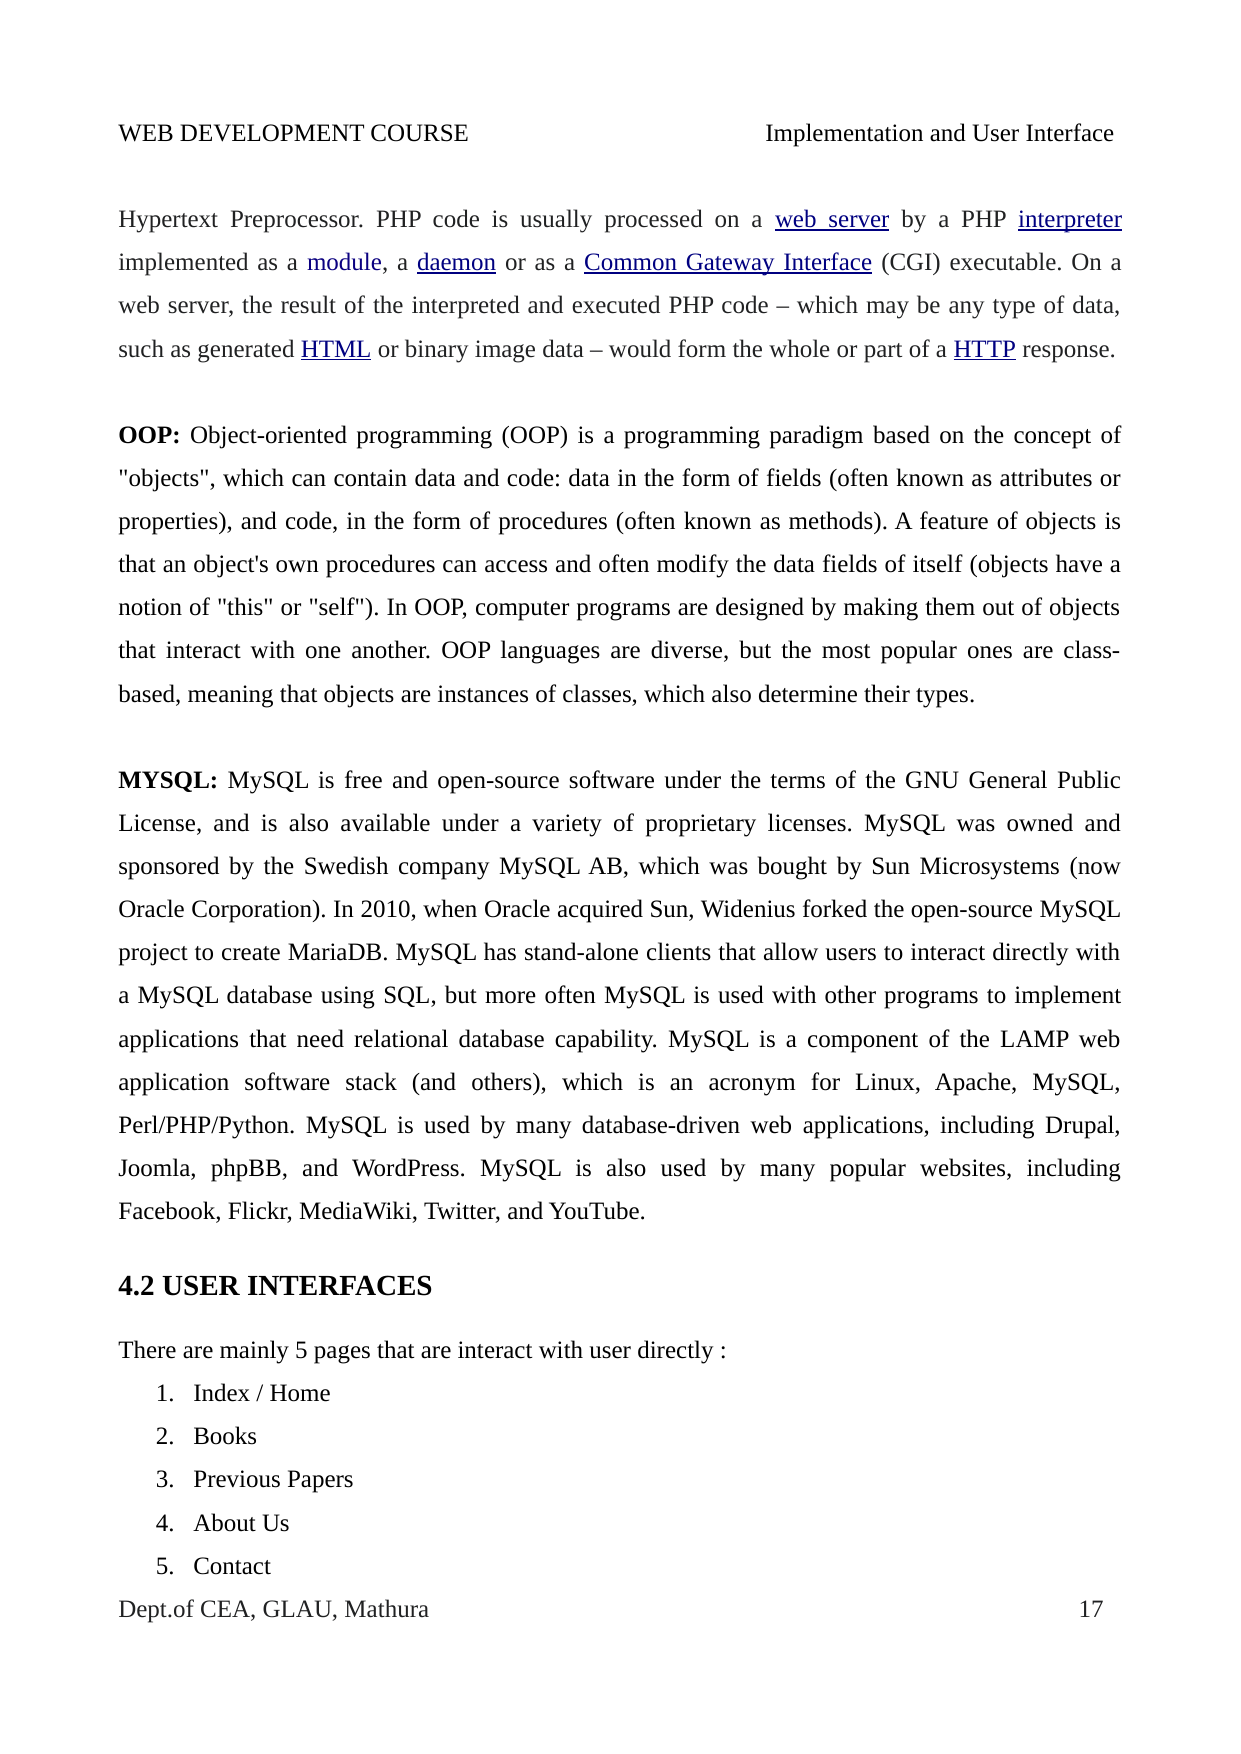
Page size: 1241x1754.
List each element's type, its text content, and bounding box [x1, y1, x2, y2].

text Dept.of CEA, GLAU, Mathura 17 [118, 1594, 1122, 1623]
list Contact [156, 1551, 1122, 1579]
text There are mainly 5 pages that are interact with user directly : [118, 1335, 1122, 1364]
text MYSQL: MySQL is free and open-source software under the terms of the GNU General Public License, and is also available under a variety of proprietary licenses. MySQL was owned and sponsored by the Swedish company MySQL AB, which was bought by Sun Microsystems (now Oracle Corporation). In 2010, when Oracle acquired Sun, Widenius forked the open-source MySQL project to create MariaDB. MySQL has stand-alone clients that allow users to interact directly with a MySQL database using SQL, but more often MySQL is used with other programs to implement applications that need relational database capability. MySQL is a component of the LAMP web application software stack (and others), which is an acronym for Linux, Apache, MySQL, Perl/PHP/Python. MySQL is used by many database-driven web applications, including Drupal, Joomla, phpBB, and WordPress. MySQL is also used by many popular websites, including Facebook, Flickr, MediaWiki, Twitter, and YouTube. [118, 765, 1122, 1225]
text 4.2 USER INTERFACES [118, 1268, 1122, 1302]
list Previous Papers [156, 1464, 1122, 1493]
text Hypertext Preprocessor. PHP code is usually processed on a web server by a PHP interpreter implemented as a module, a daemon or as a Common Gateway Interface (CGI) executable. On a web server, the result of the interpreted and executed PHP code – which may be any type of data, such as generated HTML or binary image data – would form the whole or part of a HTTP response. [118, 204, 1122, 362]
list Books [156, 1421, 1122, 1450]
list Index / Home [156, 1378, 1122, 1407]
list About Us [156, 1508, 1122, 1536]
text OOP: Object-oriented programming (OOP) is a programming paradigm based on the concept of "objects", which can contain data and code: data in the form of fields (often known as attributes or properties), and code, in the form of procedures (often known as methods). A feature of objects is that an object's own procedures can access and often modify the data fields of itself (objects have a notion of "this" or "self"). In OOP, computer programs are designed by making them out of objects that interact with one another. OOP languages are diverse, but the most popular ones are class-based, meaning that objects are instances of classes, which also determine their types. [118, 420, 1122, 707]
text WEB DEVELOPMENT COURSE Implementation and User Interface [118, 118, 1122, 147]
